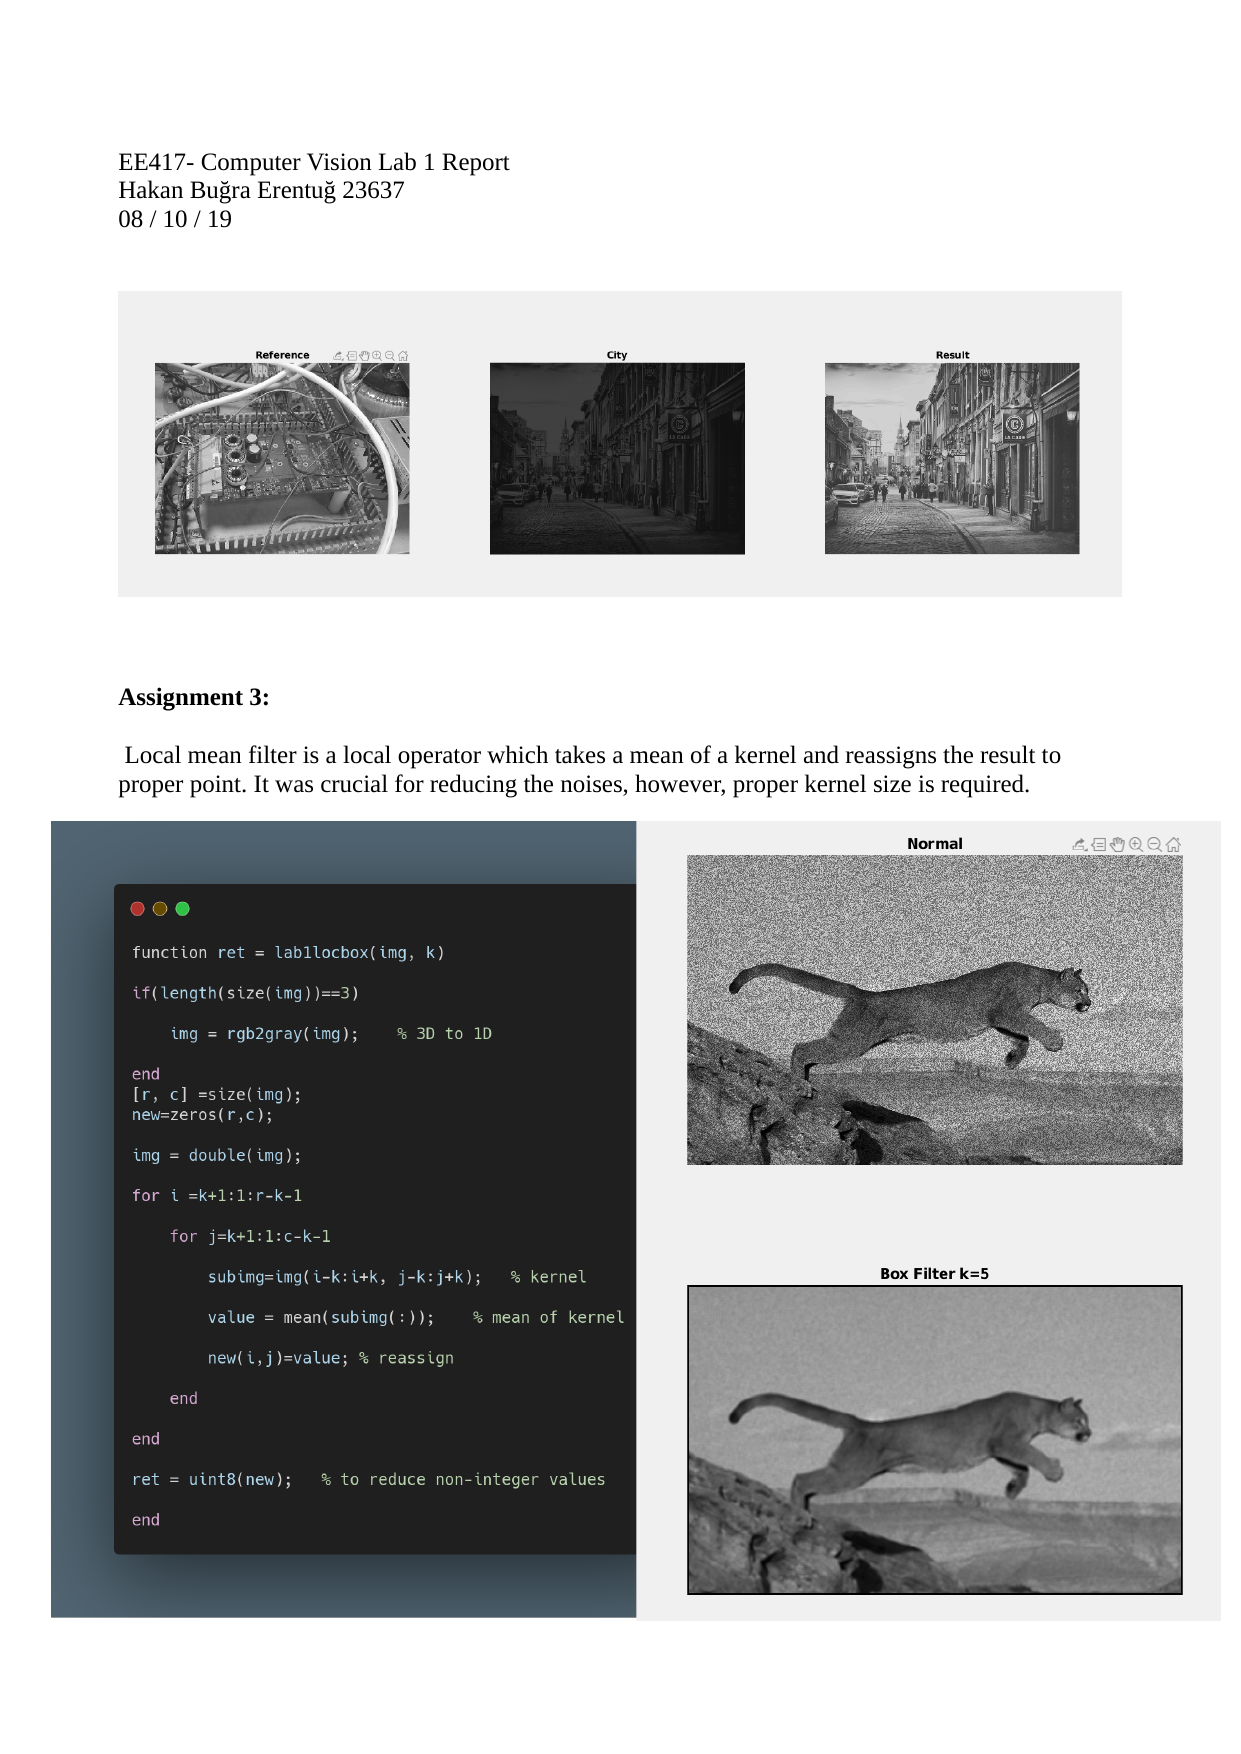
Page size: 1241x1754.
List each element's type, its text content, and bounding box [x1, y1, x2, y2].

text Local mean filter is a local operator which takes a mean of a kernel and reassigns the result to proper point. It was crucial for reducing the noises, however, proper kernel size is required. [118, 740, 1122, 797]
picture [118, 291, 1123, 597]
text Assignment 3: [118, 682, 1122, 711]
picture [50, 821, 1221, 1621]
